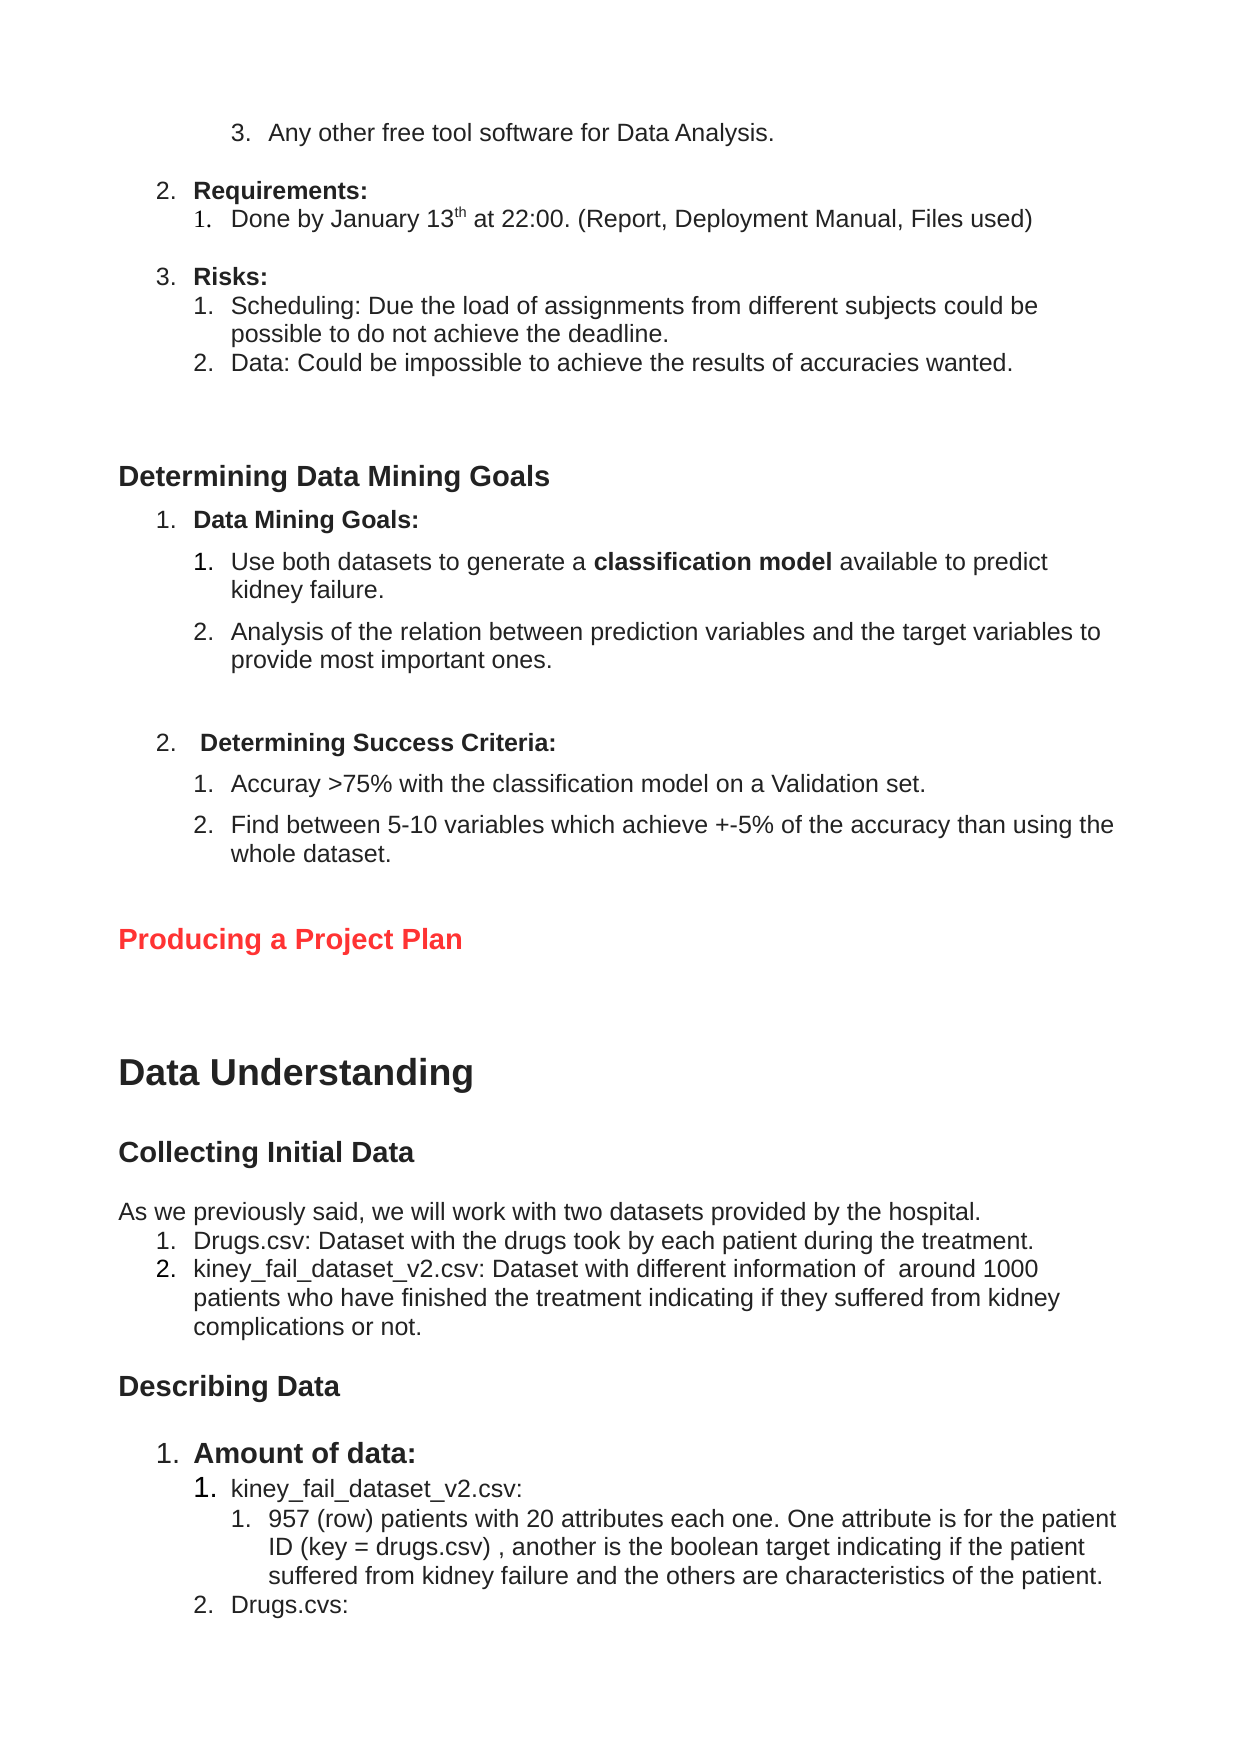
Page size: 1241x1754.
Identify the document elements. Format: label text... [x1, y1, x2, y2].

list kiney_fail_dataset_v2.csv: [193, 1470, 1122, 1504]
list Analysis of the relation between prediction variables and the target variables to provide most important ones. [193, 617, 1122, 674]
text As we previously said, we will work with two datasets provided by the hospital. [118, 1197, 1122, 1226]
subtitle Determining Data Mining Goals [118, 459, 1122, 493]
list Done by January 13th at 22:00. (Report, Deployment Manual, Files used) [193, 204, 1122, 233]
list Data Mining Goals: [156, 506, 1122, 534]
list Any other free tool software for Data Analysis. [231, 118, 1122, 147]
list Drugs.cvs: [193, 1590, 1122, 1619]
text Describing Data [118, 1369, 1122, 1403]
list Use both datasets to generate a classification model available to predict kidney failure. [193, 547, 1122, 604]
list Data: Could be impossible to achieve the results of accuracies wanted. [193, 348, 1122, 377]
list Requirements: [156, 176, 1122, 204]
list Risks: [156, 262, 1122, 291]
list Amount of data: [156, 1437, 1122, 1470]
text Producing a Project Plan [118, 922, 1122, 955]
list Scheduling: Due the load of assignments from different subjects could be possible to do not achieve the deadline. [193, 291, 1122, 348]
text Data Understanding [118, 1050, 1122, 1093]
list Find between 5-10 variables which achieve +-5% of the accuracy than using the whole dataset. [193, 811, 1122, 868]
list Drugs.csv: Dataset with the drugs took by each patient during the treatment. [156, 1226, 1122, 1254]
text Collecting Initial Data [118, 1135, 1122, 1168]
list Determining Success Criteria: [156, 728, 1122, 757]
list kiney_fail_dataset_v2.csv: Dataset with different information of around 1000 patients who have finished the treatment indicating if they suffered from kidney complications or not. [156, 1254, 1122, 1341]
list Accuray >75% with the classification model on a Validation set. [193, 769, 1122, 798]
list 957 (row) patients with 20 attributes each one. One attribute is for the patient ID (key = drugs.csv) , another is the boolean target indicating if the patient suffered from kidney failure and the others are characteristics of the patient. [231, 1504, 1122, 1590]
